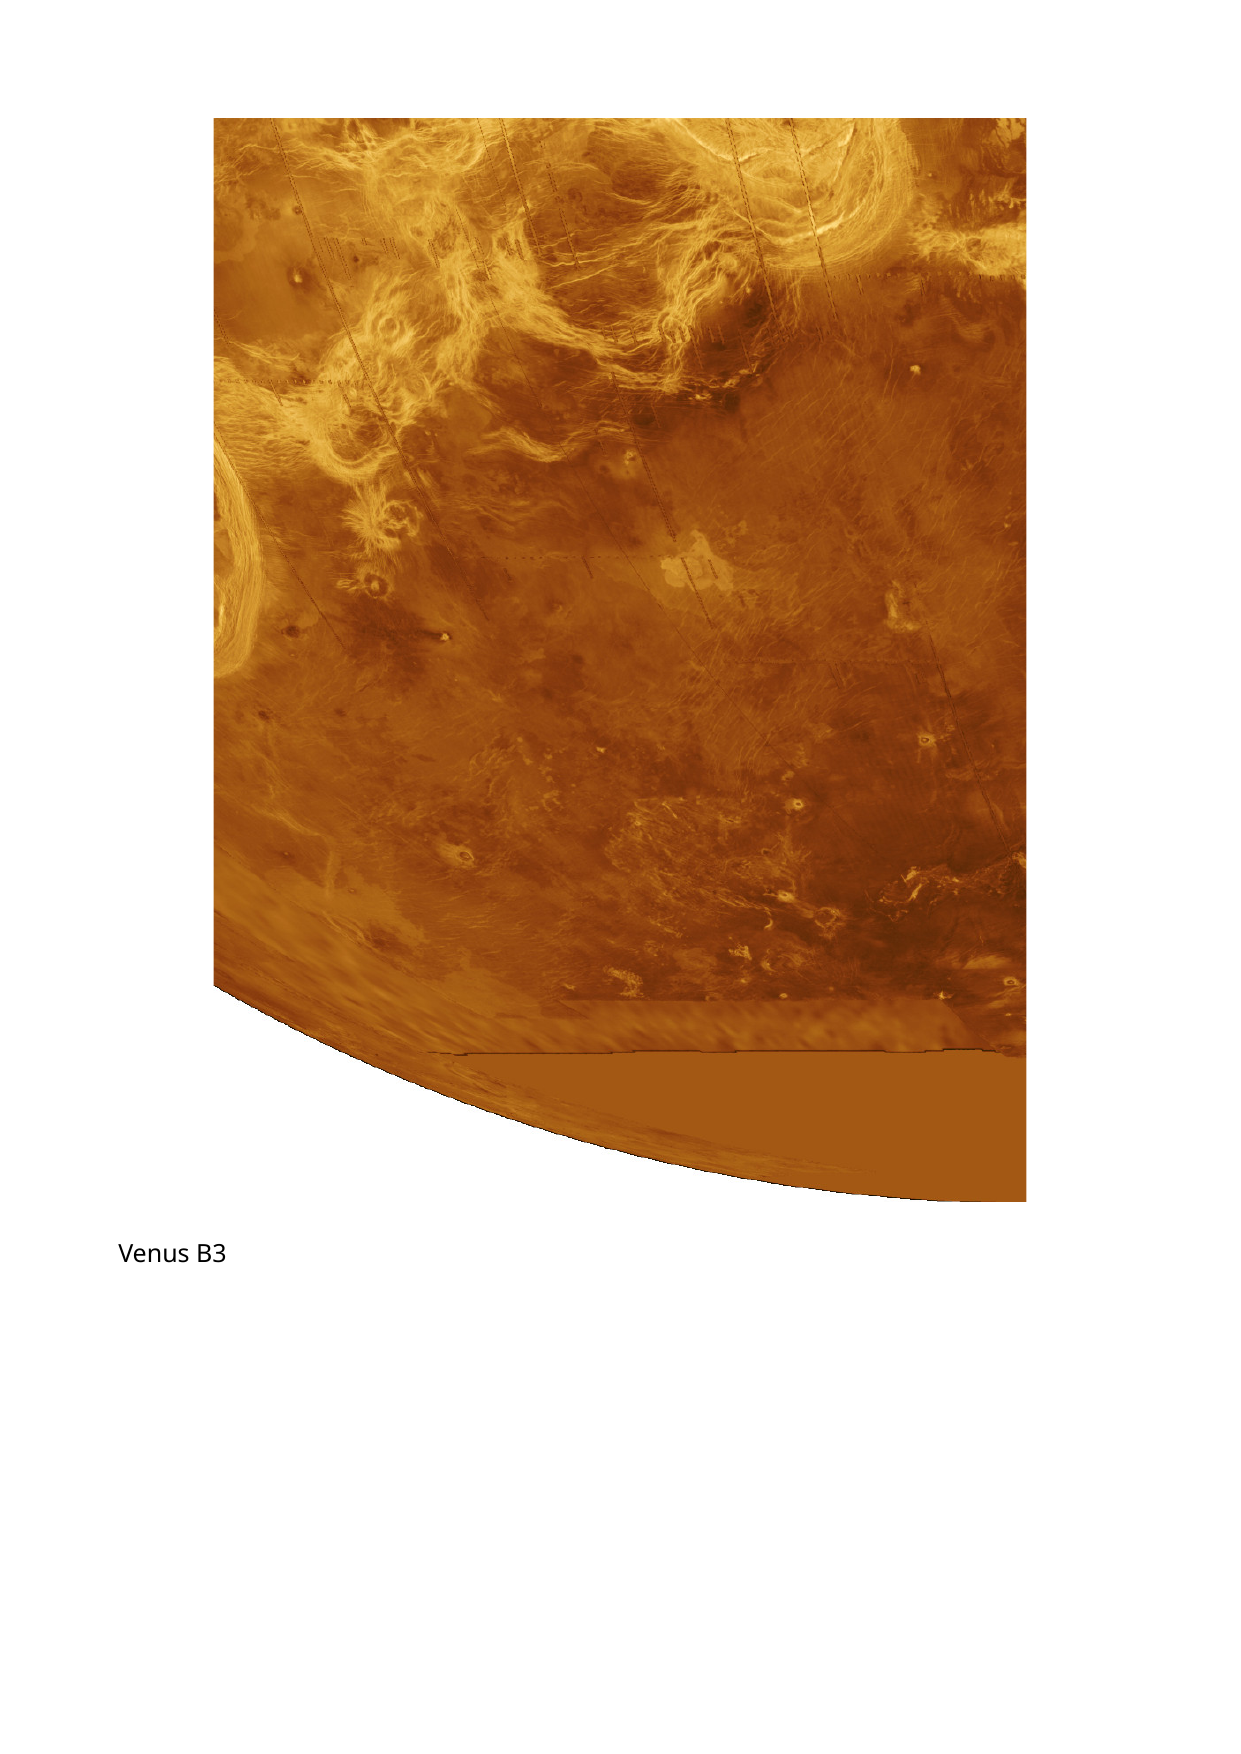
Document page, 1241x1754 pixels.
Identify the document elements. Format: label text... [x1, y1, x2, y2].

picture [213, 118, 1027, 1202]
text Venus B3 [118, 1235, 1122, 1269]
